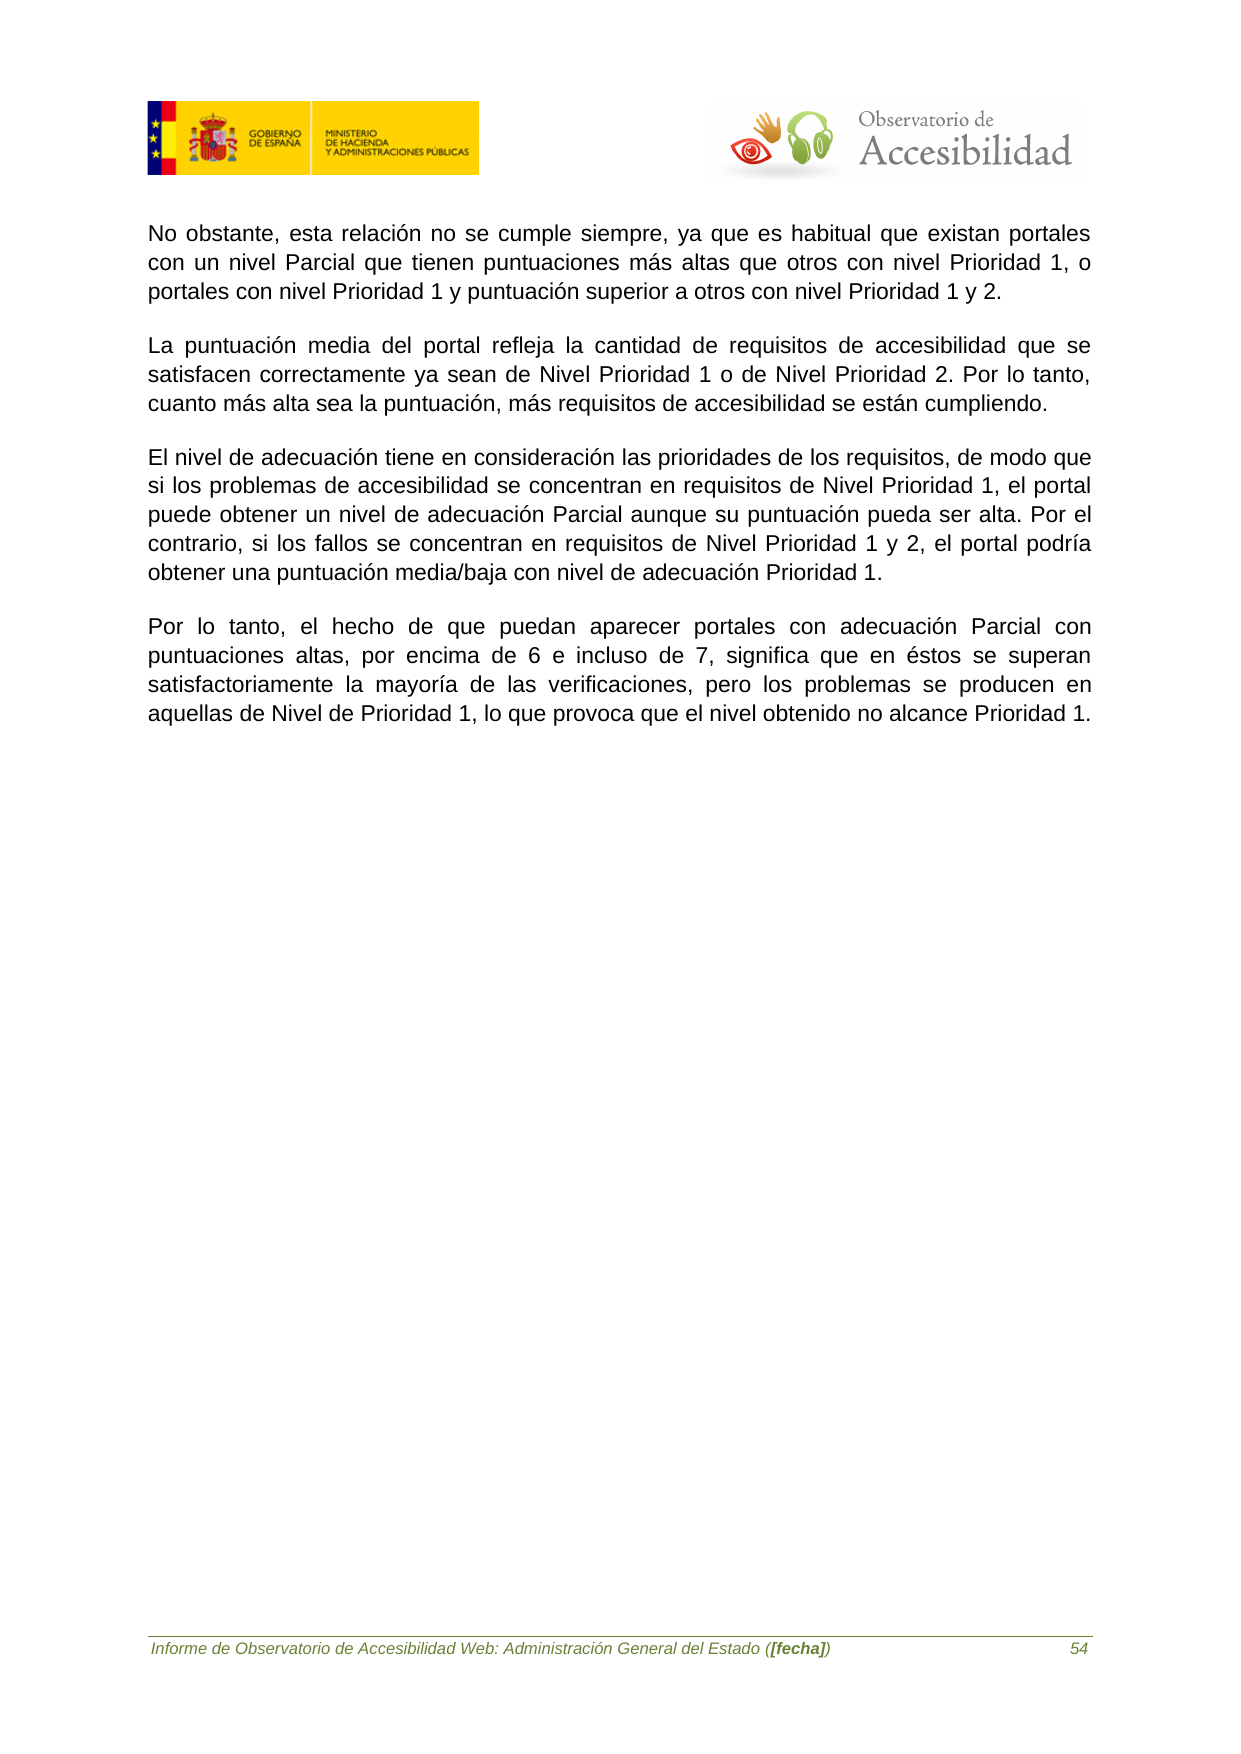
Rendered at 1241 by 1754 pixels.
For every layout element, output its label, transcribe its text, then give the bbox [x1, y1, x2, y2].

text No obstante, esta relación no se cumple siempre, ya que es habitual que existan portales con un nivel Parcial que tienen puntuaciones más altas que otros con nivel Prioridad 1, o portales con nivel Prioridad 1 y puntuación superior a otros con nivel Prioridad 1 y 2. [148, 220, 1092, 304]
picture [147, 101, 479, 175]
text La puntuación media del portal refleja la cantidad de requisitos de accesibilidad que se satisfacen correctamente ya sean de Nivel Prioridad 1 o de Nivel Prioridad 2. Por lo tanto, cuanto más alta sea la puntuación, más requisitos de accesibilidad se están cumpliendo. [148, 332, 1092, 416]
text Por lo tanto, el hecho de que puedan aparecer portales con adecuación Parcial con puntuaciones altas, por encima de 6 e incluso de 7, significa que en éstos se superan satisfactoriamente la mayoría de las verificaciones, pero los problemas se producen en aquellas de Nivel de Prioridad 1, lo que provoca que el nivel obtenido no alcance Prioridad 1. [148, 613, 1092, 726]
picture [710, 102, 1086, 185]
text El nivel de adecuación tiene en consideración las prioridades de los requisitos, de modo que si los problemas de accesibilidad se concentran en requisitos de Nivel Prioridad 1, el portal puede obtener un nivel de adecuación Parcial aunque su puntuación pueda ser alta. Por el contrario, si los fallos se concentran en requisitos de Nivel Prioridad 1 y 2, el portal podría obtener una puntuación media/baja con nivel de adecuación Prioridad 1. [148, 443, 1092, 586]
